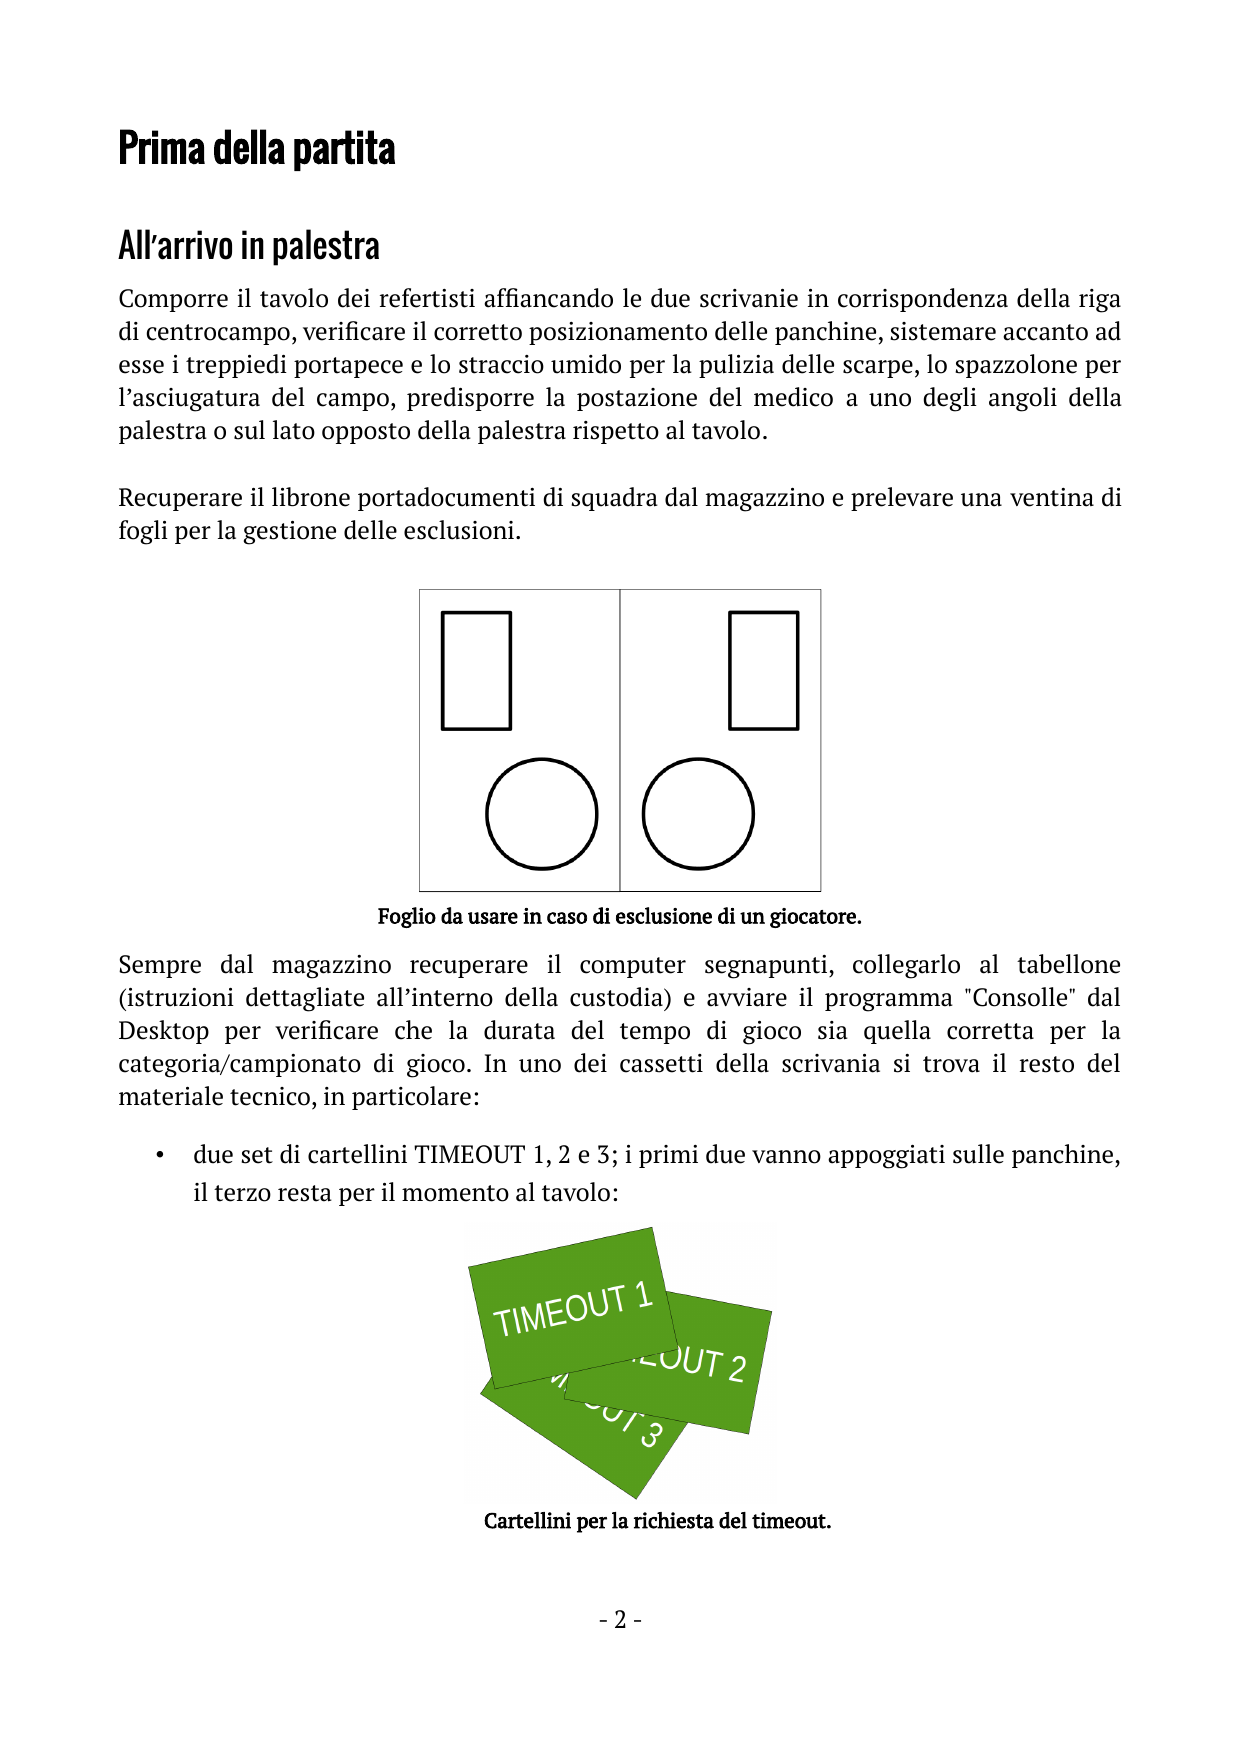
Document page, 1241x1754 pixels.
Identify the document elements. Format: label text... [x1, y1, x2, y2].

picture [463, 1222, 777, 1504]
picture [411, 582, 829, 899]
text Foglio da usare in caso di esclusione di un giocatore. [118, 558, 1122, 929]
list due set di cartellini TIMEOUT 1, 2 e 3; i primi due vanno appoggiati sulle panchine, il terzo resta per il momento al tavolo: [156, 1138, 1122, 1209]
list Cartellini per la richiesta del timeout. [156, 1220, 1122, 1534]
subtitle Prima della partita [118, 118, 1122, 174]
text Sempre dal magazzino recuperare il computer segnapunti, collegarlo al tabellone (istruzioni dettagliate allʼinterno della custodia) e avviare il programma "Consolle" dal Desktop per verificare che la durata del tempo di gioco sia quella corretta per la categoria/campionato di gioco. In uno dei cassetti della scrivania si trova il resto del materiale tecnico, in particolare: [118, 947, 1122, 1113]
subtitle Allʼarrivo in palestra [118, 219, 1122, 269]
text Comporre il tavolo dei refertisti affiancando le due scrivanie in corrispondenza della riga di centrocampo, verificare il corretto posizionamento delle panchine, sistemare accanto ad esse i treppiedi portapece e lo straccio umido per la pulizia delle scarpe, lo spazzolone per l’asciugatura del campo, predisporre la postazione del medico a uno degli angoli della palestra o sul lato opposto della palestra rispetto al tavolo. [118, 281, 1122, 447]
text Recuperare il librone portadocumenti di squadra dal magazzino e prelevare una ventina di fogli per la gestione delle esclusioni. [118, 480, 1122, 546]
